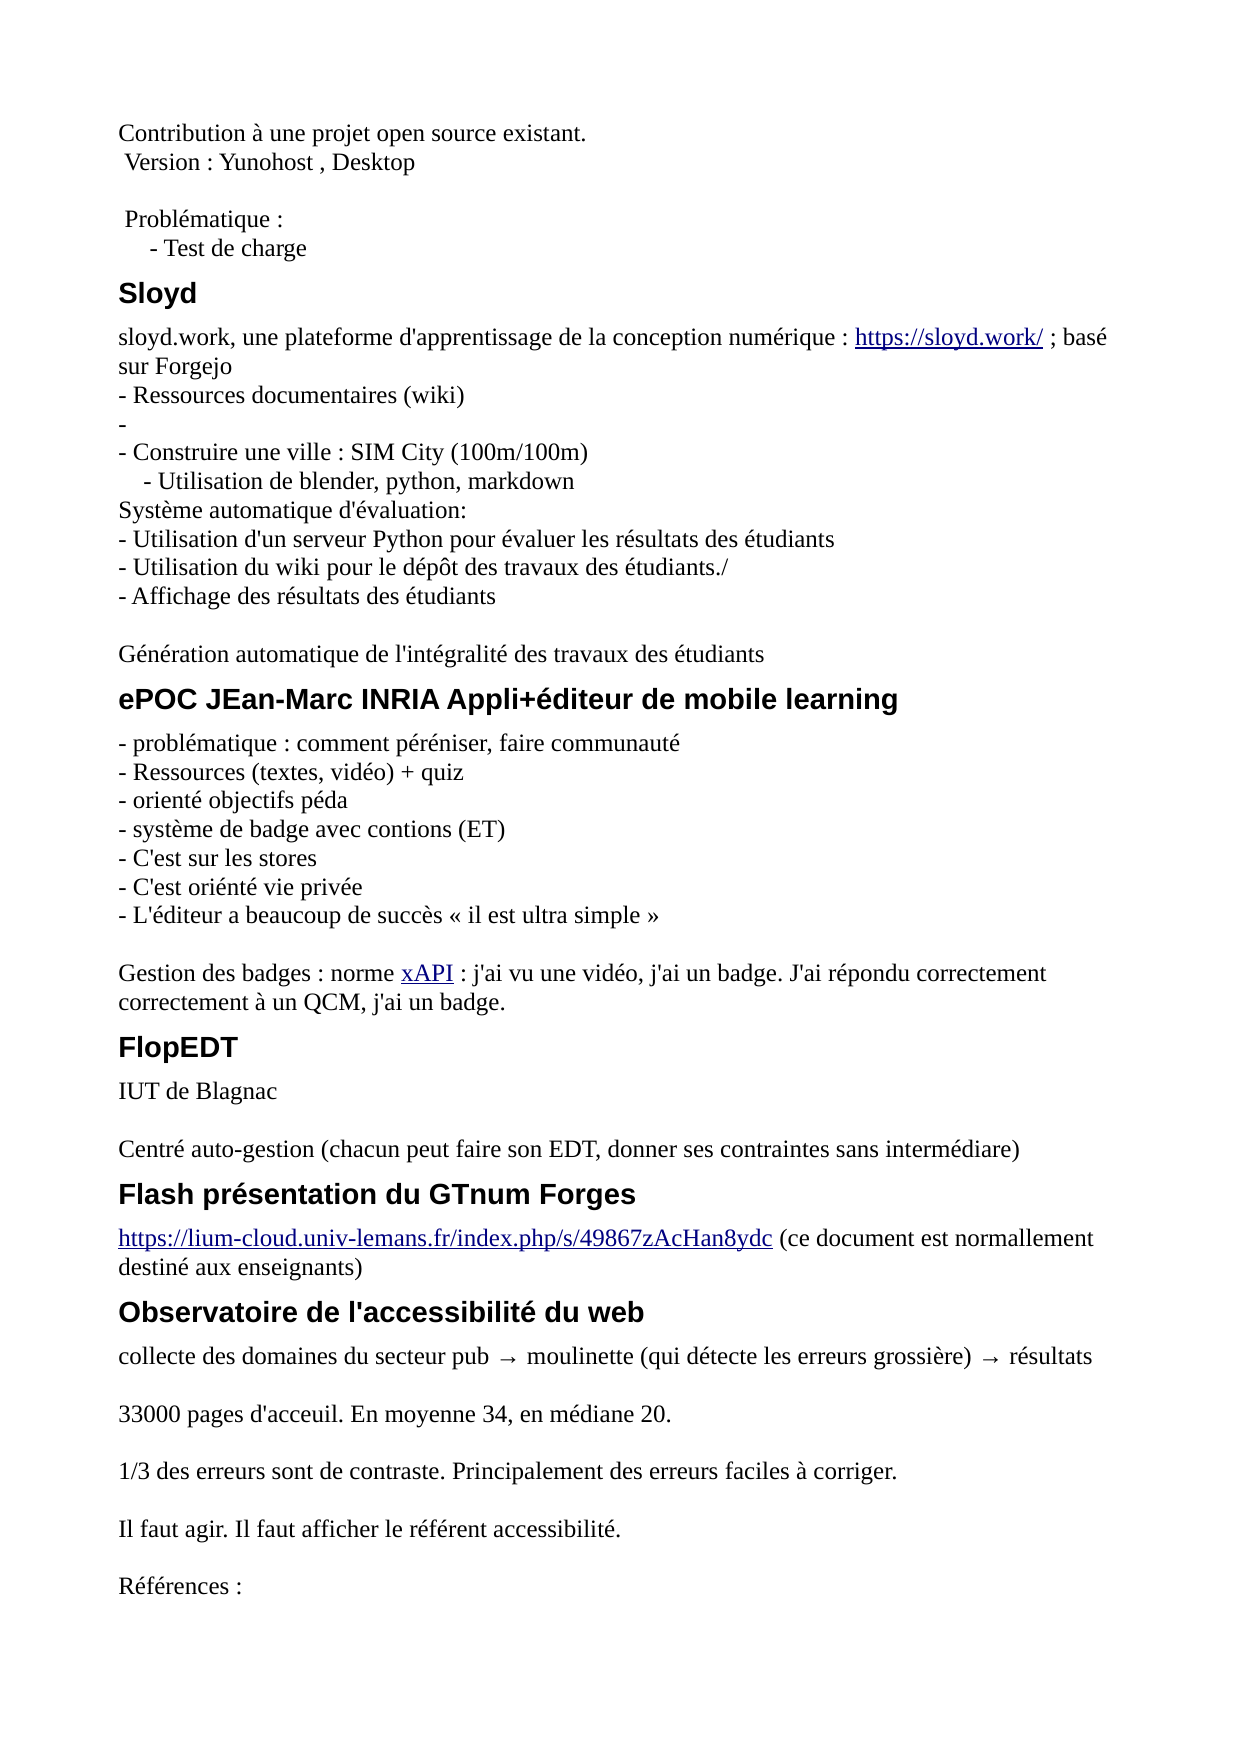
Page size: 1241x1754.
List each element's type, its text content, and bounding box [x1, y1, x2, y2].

text - Affichage des résultats des étudiants [118, 581, 1122, 610]
text IUT de Blagnac [118, 1076, 1122, 1105]
text Gestion des badges : norme xAPI : j'ai vu une vidéo, j'ai un badge. J'ai répondu correctement correctement à un QCM, j'ai un badge. [118, 958, 1122, 1016]
text Références : [118, 1571, 1122, 1600]
text - Ressources (textes, vidéo) + quiz [118, 757, 1122, 786]
text Version : Yunohost , Desktop [118, 147, 1122, 176]
text - problématique : comment péréniser, faire communauté [118, 728, 1122, 757]
text Génération automatique de l'intégralité des travaux des étudiants [118, 639, 1122, 667]
text Il faut agir. Il faut afficher le référent accessibilité. [118, 1514, 1122, 1542]
text - [118, 409, 1122, 437]
subtitle Observatoire de l'accessibilité du web [118, 1295, 1122, 1329]
text sloyd.work, une plateforme d'apprentissage de la conception numérique : https://sloyd.work/ ; basé sur Forgejo [118, 322, 1122, 380]
text - Ressources documentaires (wiki) [118, 380, 1122, 409]
subtitle ePOC JEan-Marc INRIA Appli+éditeur de mobile learning [118, 682, 1122, 716]
text - Test de charge [118, 233, 1122, 262]
text - C'est oriénté vie privée [118, 872, 1122, 901]
text - L'éditeur a beaucoup de succès « il est ultra simple » [118, 901, 1122, 929]
text - C'est sur les stores [118, 843, 1122, 872]
text 33000 pages d'acceuil. En moyenne 34, en médiane 20. [118, 1399, 1122, 1427]
text - Utilisation du wiki pour le dépôt des travaux des étudiants./ [118, 552, 1122, 581]
text 1/3 des erreurs sont de contraste. Principalement des erreurs faciles à corriger. [118, 1456, 1122, 1485]
text Centré auto-gestion (chacun peut faire son EDT, donner ses contraintes sans intermédiare) [118, 1134, 1122, 1162]
text - Construire une ville : SIM City (100m/100m) [118, 437, 1122, 466]
subtitle Flash présentation du GTnum Forges [118, 1177, 1122, 1211]
text https://lium-cloud.univ-lemans.fr/index.php/s/49867zAcHan8ydc (ce document est normallement destiné aux enseignants) [118, 1223, 1122, 1281]
text - Utilisation d'un serveur Python pour évaluer les résultats des étudiants [118, 524, 1122, 552]
text collecte des domaines du secteur pub → moulinette (qui détecte les erreurs grossière) → résultats [118, 1341, 1122, 1370]
text - Utilisation de blender, python, markdown [118, 466, 1122, 495]
text - système de badge avec contions (ET) [118, 814, 1122, 843]
subtitle FlopEDT [118, 1030, 1122, 1064]
text Problématique : [118, 204, 1122, 233]
text - orienté objectifs péda [118, 786, 1122, 814]
text Contribution à une projet open source existant. [118, 118, 1122, 147]
subtitle Sloyd [118, 276, 1122, 310]
text Système automatique d'évaluation: [118, 495, 1122, 524]
